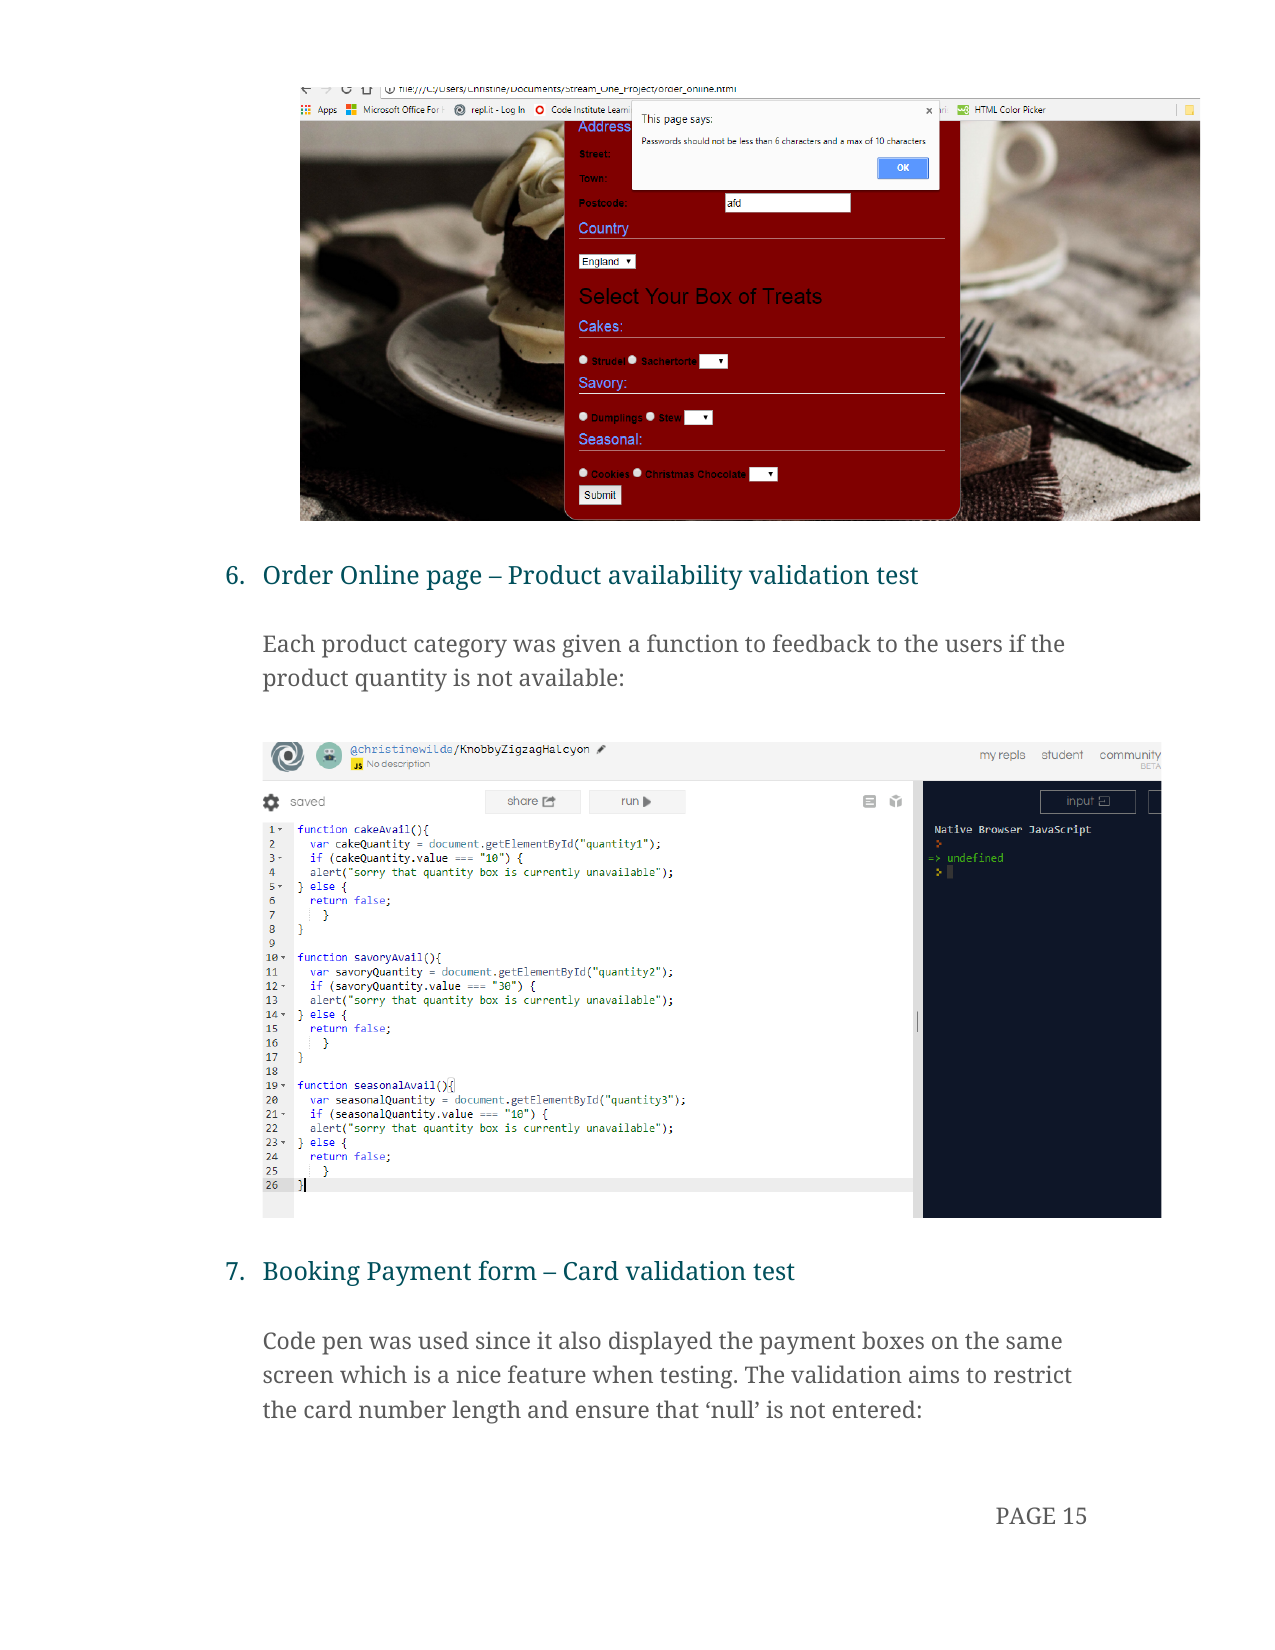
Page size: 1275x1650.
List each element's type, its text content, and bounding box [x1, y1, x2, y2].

list Booking Payment form – Card validation test [225, 1254, 1087, 1288]
text Each product category was given a function to feedback to the users if the product quantity is not available: [262, 628, 1087, 694]
list Code pen was used since it also displayed the payment boxes on the same screen which is a nice feature when testing. The validation aims to restrict the card number length and ensure that ‘null’ is not entered: [262, 1325, 1087, 1425]
list Order Online page – Product availability validation test [225, 557, 1087, 591]
